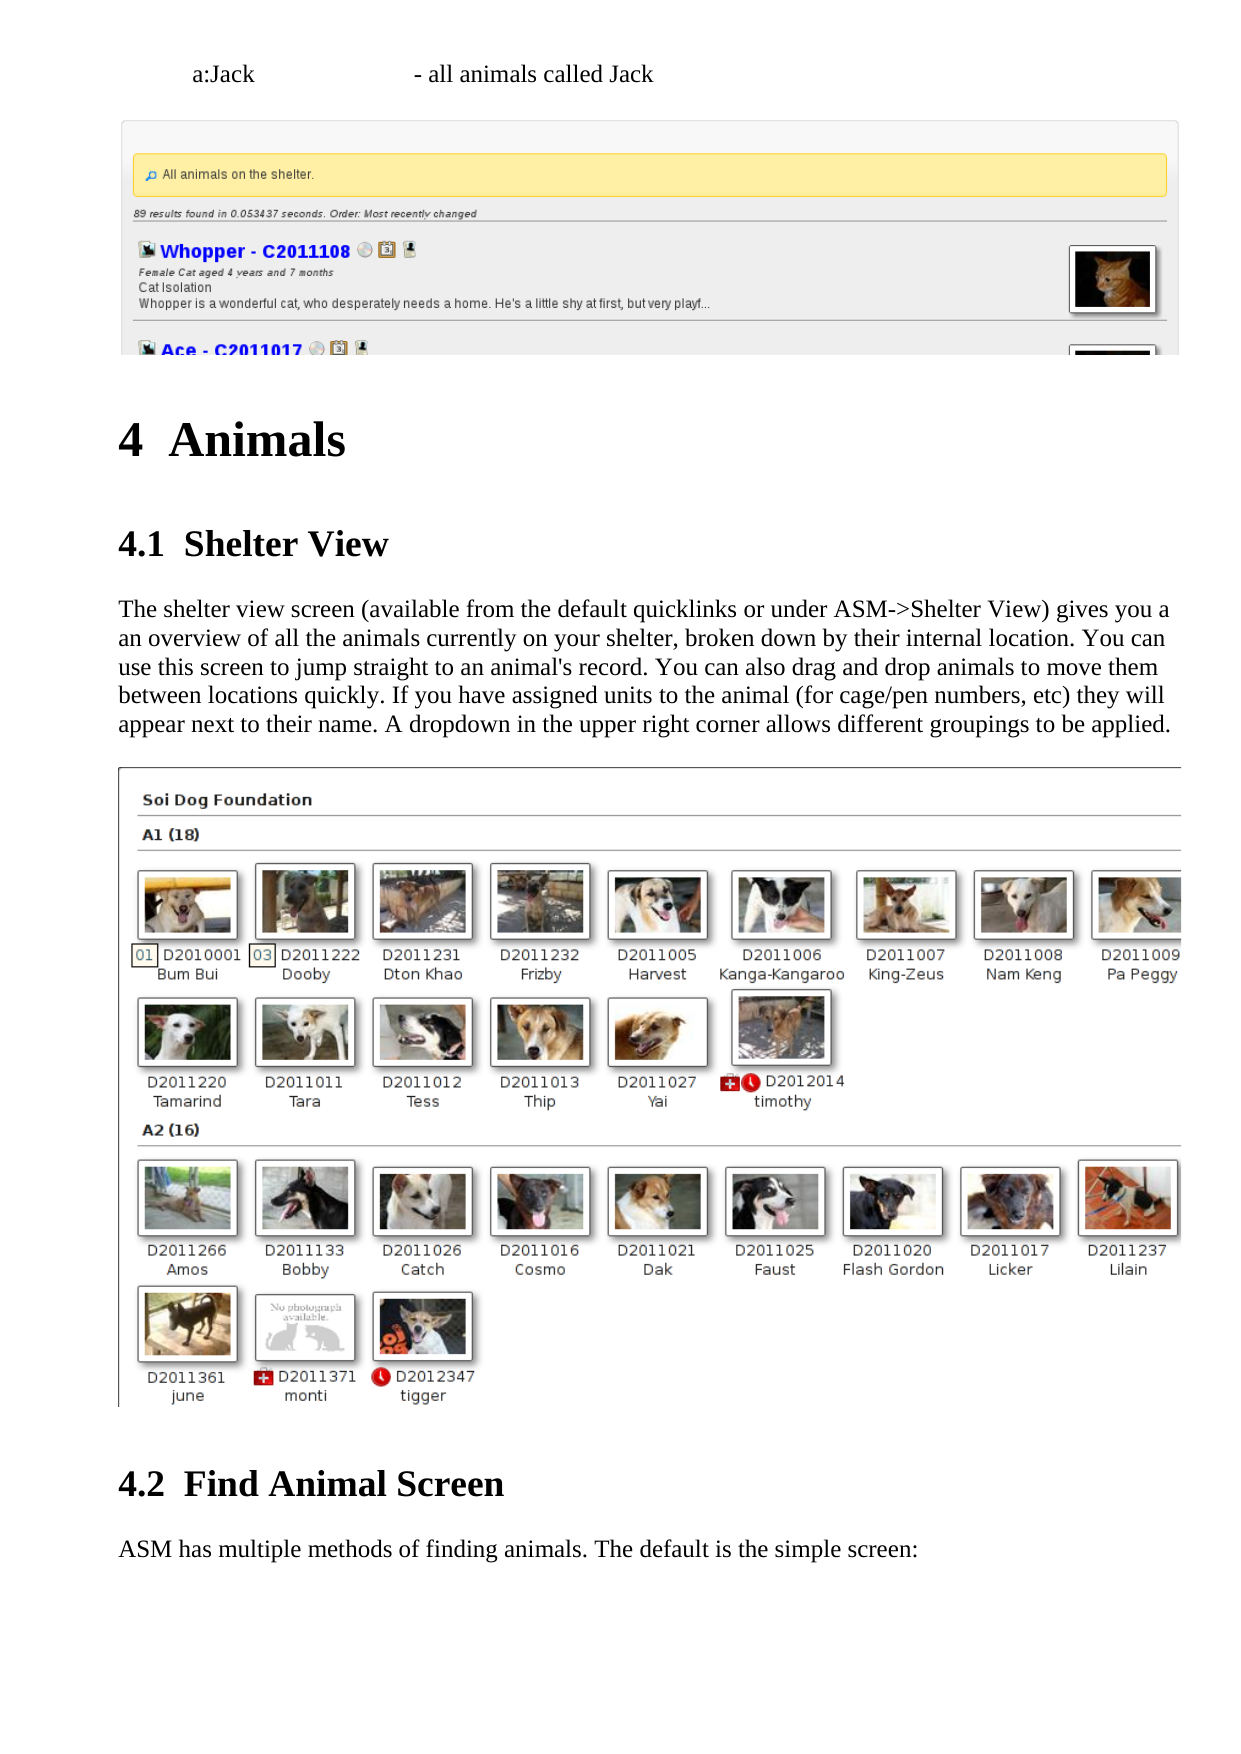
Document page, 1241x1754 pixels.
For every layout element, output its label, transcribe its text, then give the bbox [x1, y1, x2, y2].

picture [118, 767, 1182, 1407]
text a:Jack - all animals called Jack [118, 59, 1181, 88]
picture [118, 117, 1182, 355]
text ASM has multiple methods of finding animals. The default is the simple screen: [118, 1534, 1181, 1563]
subtitle Shelter View [118, 521, 1181, 564]
subtitle Find Animal Screen [118, 1461, 1181, 1504]
subtitle Animals [118, 409, 1181, 467]
text The shelter view screen (available from the default quicklinks or under ASM->Shelter View) gives you a an overview of all the animals currently on your shelter, broken down by their internal location. You can use this screen to jump straight to an animal's record. You can also drag and drop animals to move them between locations quickly. If you have assigned units to the animal (for cage/pen numbers, etc) they will appear next to their name. A dropdown in the upper right corner allows different groupings to be applied. [118, 594, 1181, 738]
